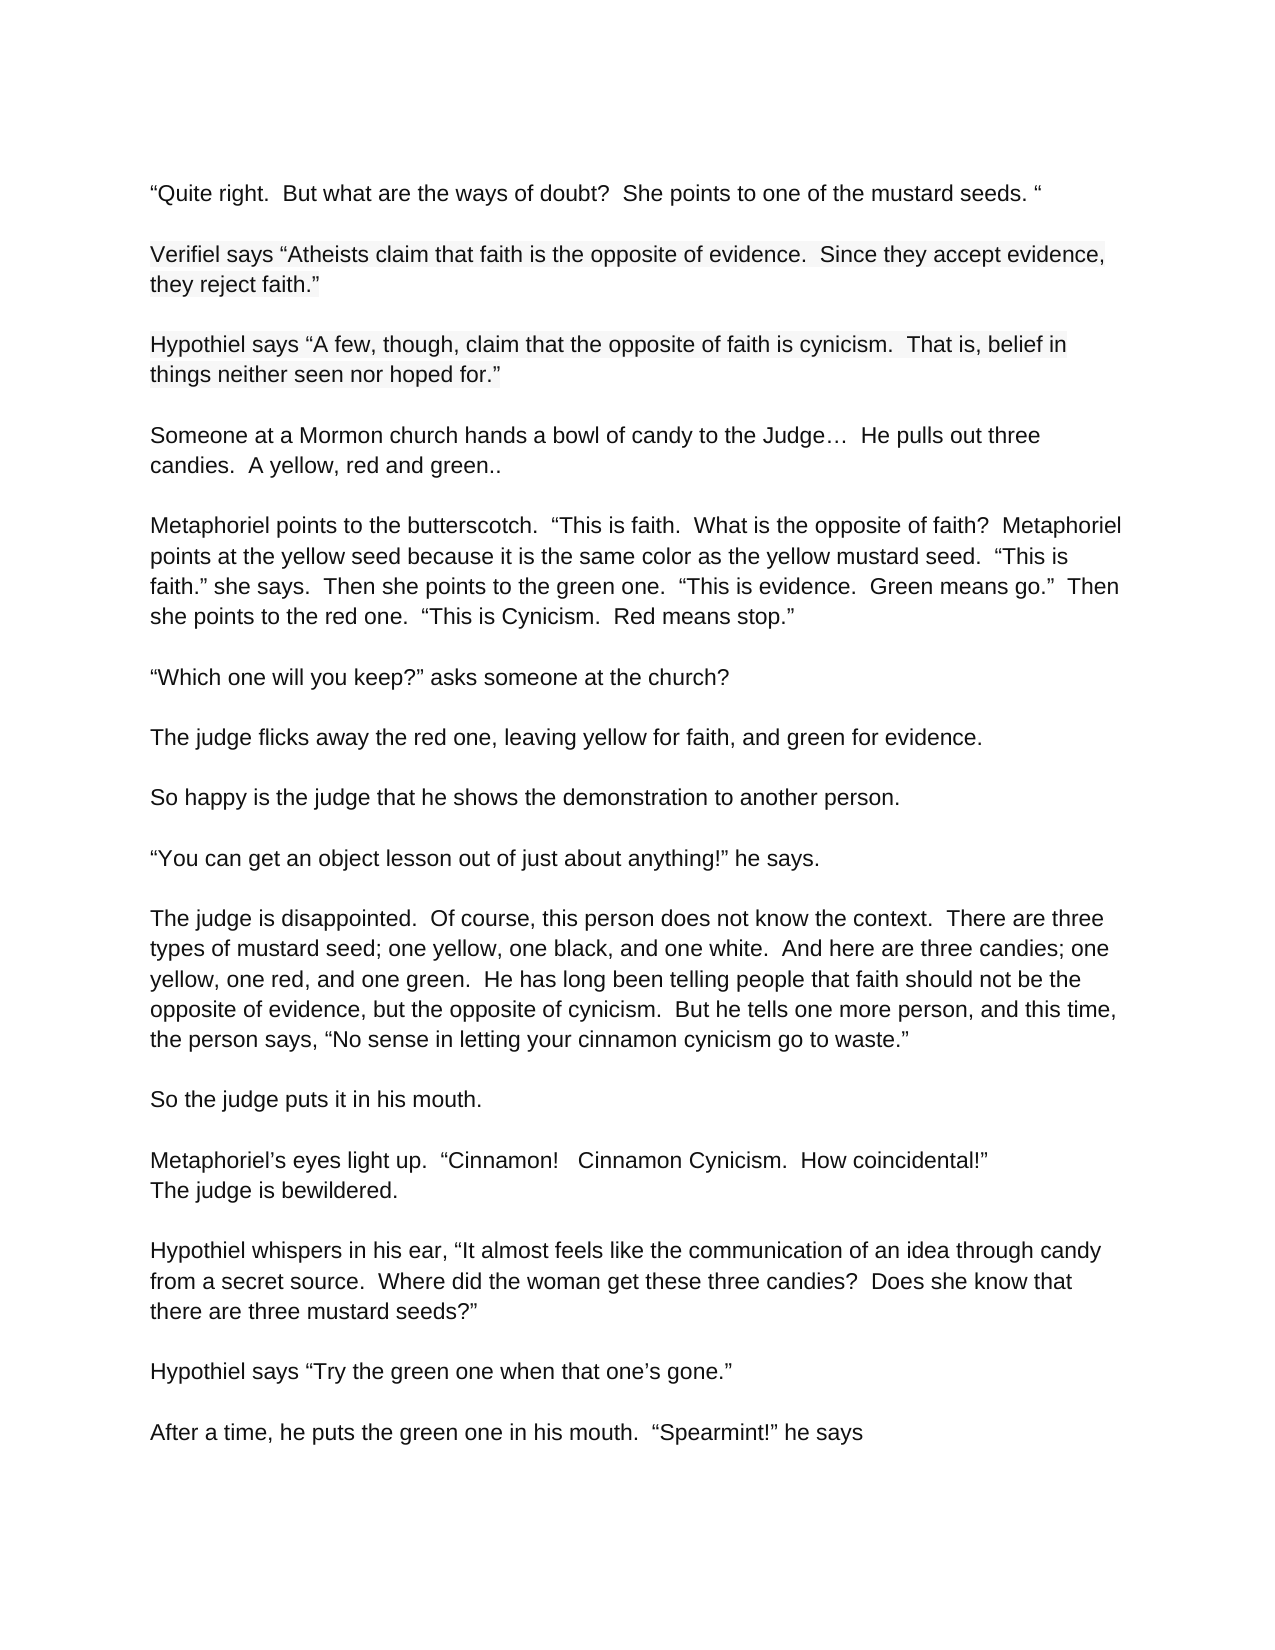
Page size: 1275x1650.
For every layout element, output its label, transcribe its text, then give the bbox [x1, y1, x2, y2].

text The judge flicks away the red one, leaving yellow for faith, and green for evidence. [150, 724, 1125, 750]
text “Quite right. But what are the ways of doubt? She points to one of the mustard seeds. “ [150, 180, 1125, 207]
text The judge is bewildered. Hypothiel whispers in his ear, “It almost feels like the communication of an idea through candy from a secret source. Where did the woman get these three candies? Does she know that there are three mustard seeds?” [150, 1177, 1125, 1324]
text Someone at a Mormon church hands a bowl of candy to the Judge… He pulls out three candies. A yellow, red and green.. Metaphoriel points to the butterscotch. “This is faith. What is the opposite of faith? Metaphoriel points at the yellow seed because it is the same color as the yellow mustard seed. “This is faith.” she says. Then she points to the green one. “This is evidence. Green means go.” Then she points to the red one. “This is Cynicism. Red means stop.” [150, 422, 1125, 629]
text “Which one will you keep?” asks someone at the church? [150, 663, 1125, 690]
text So the judge puts it in his mouth. Metaphoriel’s eyes light up. “Cinnamon! Cinnamon Cynicism. How coincidental!” [150, 1086, 1125, 1173]
text So happy is the judge that he shows the demonstration to another person. [150, 784, 1125, 811]
text Hypothiel says “Try the green one when that one’s gone.” [150, 1358, 1125, 1385]
text Verifiel says “Atheists claim that faith is the opposite of evidence. Since they accept evidence, they reject faith.” [150, 241, 1125, 297]
text After a time, he puts the green one in his mouth. “Spearmint!” he says [150, 1419, 1125, 1445]
text Hypothiel says “A few, though, claim that the opposite of faith is cynicism. That is, belief in things neither seen nor hoped for.” [150, 331, 1125, 388]
text The judge is disappointed. Of course, this person does not know the context. There are three types of mustard seed; one yellow, one black, and one white. And here are three candies; one yellow, one red, and one green. He has long been telling people that faith should not be the opposite of evidence, but the opposite of cynicism. But he tells one more person, and this time, the person says, “No sense in letting your cinnamon cynicism go to waste.” [150, 905, 1125, 1052]
text “You can get an object lesson out of just about anything!” he says. [150, 845, 1125, 871]
